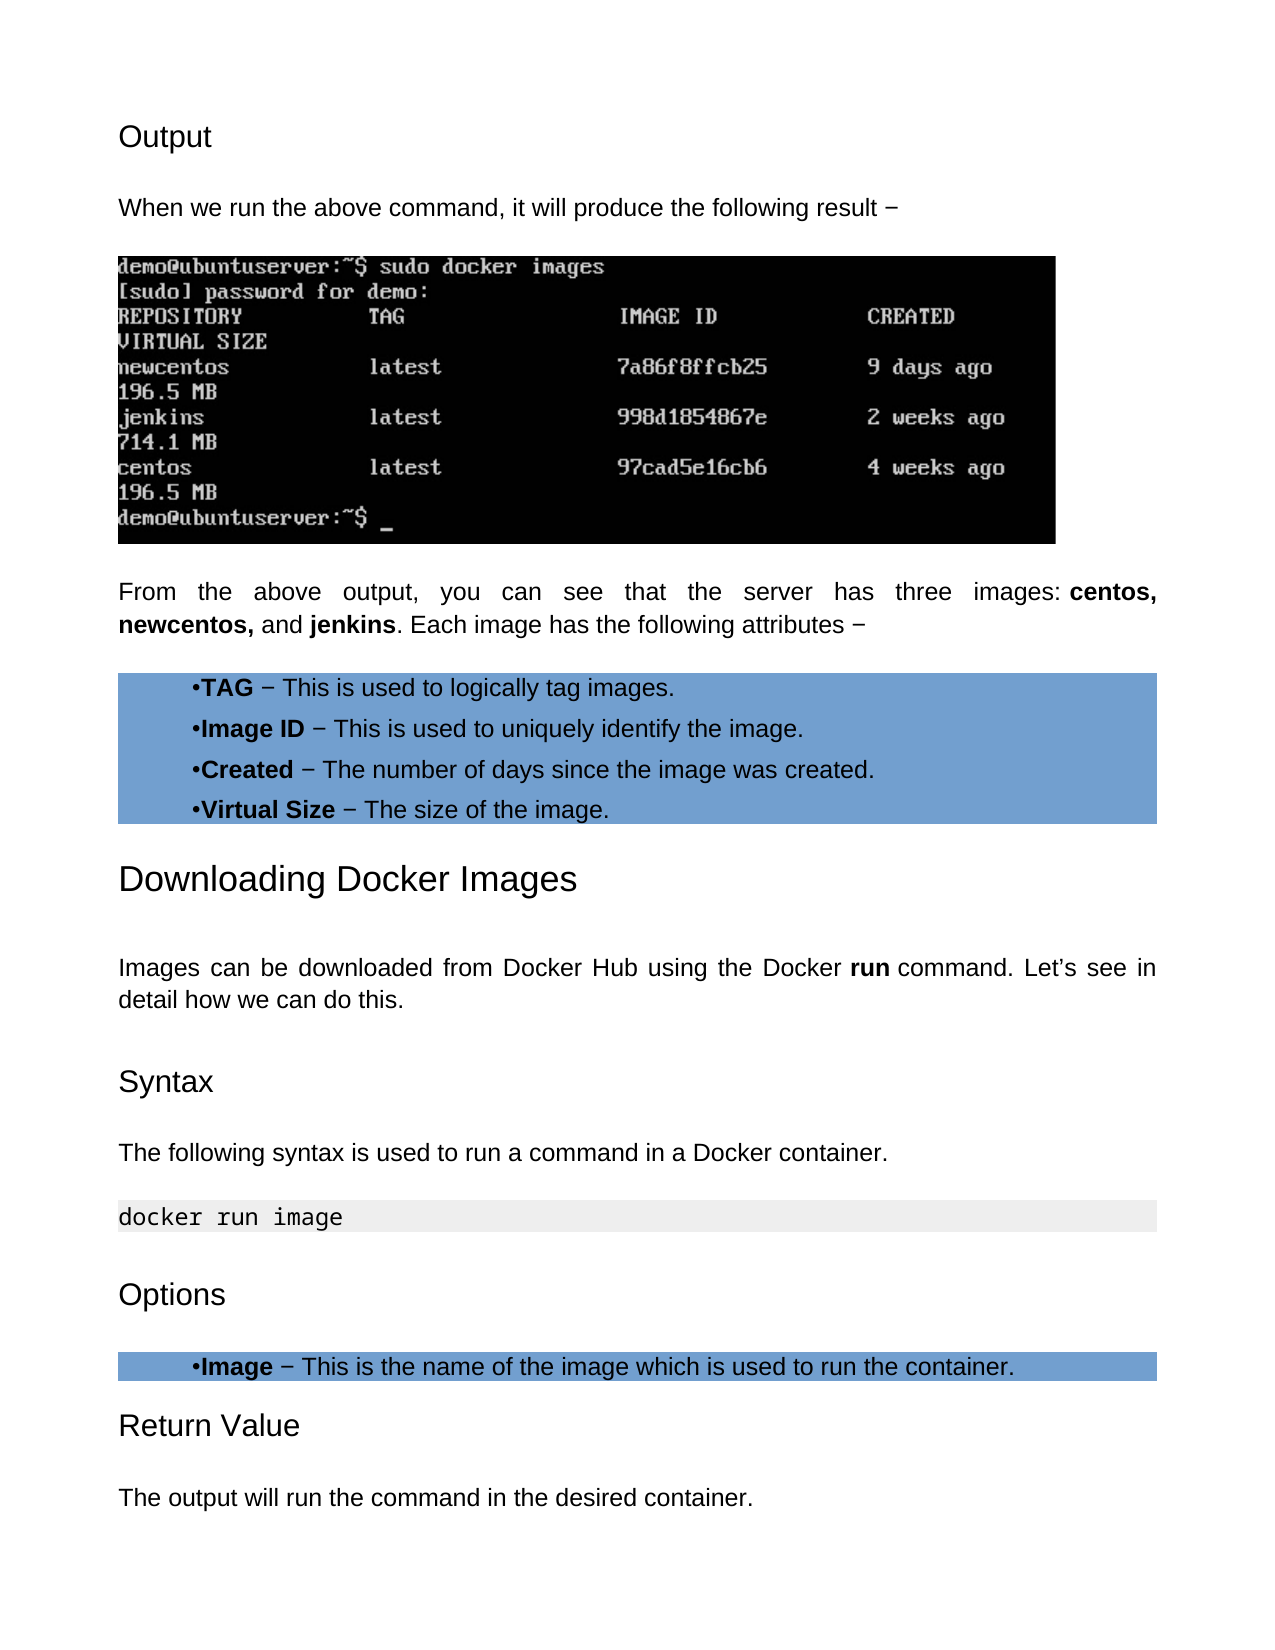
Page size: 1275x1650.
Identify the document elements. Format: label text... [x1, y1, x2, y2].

text Images can be downloaded from Docker Hub using the Docker run command. Let’s see in detail how we can do this. [118, 952, 1157, 1014]
text The following syntax is used to run a command in a Docker container. [118, 1138, 1157, 1167]
list Created − The number of days since the image was created. [118, 754, 1157, 783]
text docker run image [118, 1200, 1157, 1232]
picture [118, 256, 1056, 544]
text When we run the above command, it will produce the following result − [118, 193, 1157, 222]
subtitle Return Value [118, 1407, 1157, 1443]
text The output will run the command in the desired container. [118, 1483, 1157, 1511]
subtitle Options [118, 1276, 1157, 1312]
list TAG − This is used to logically tag images. [118, 673, 1157, 702]
subtitle Output [118, 118, 1157, 154]
list Virtual Size − The size of the image. [118, 796, 1157, 824]
list Image ID − This is used to uniquely identify the image. [118, 714, 1157, 742]
list Image − This is the name of the image which is used to run the container. [118, 1352, 1157, 1381]
subtitle Syntax [118, 1063, 1157, 1098]
subtitle Downloading Docker Images [118, 857, 1157, 899]
text From the above output, you can see that the server has three images: centos, newcentos, and jenkins. Each image has the following attributes − [118, 577, 1157, 639]
